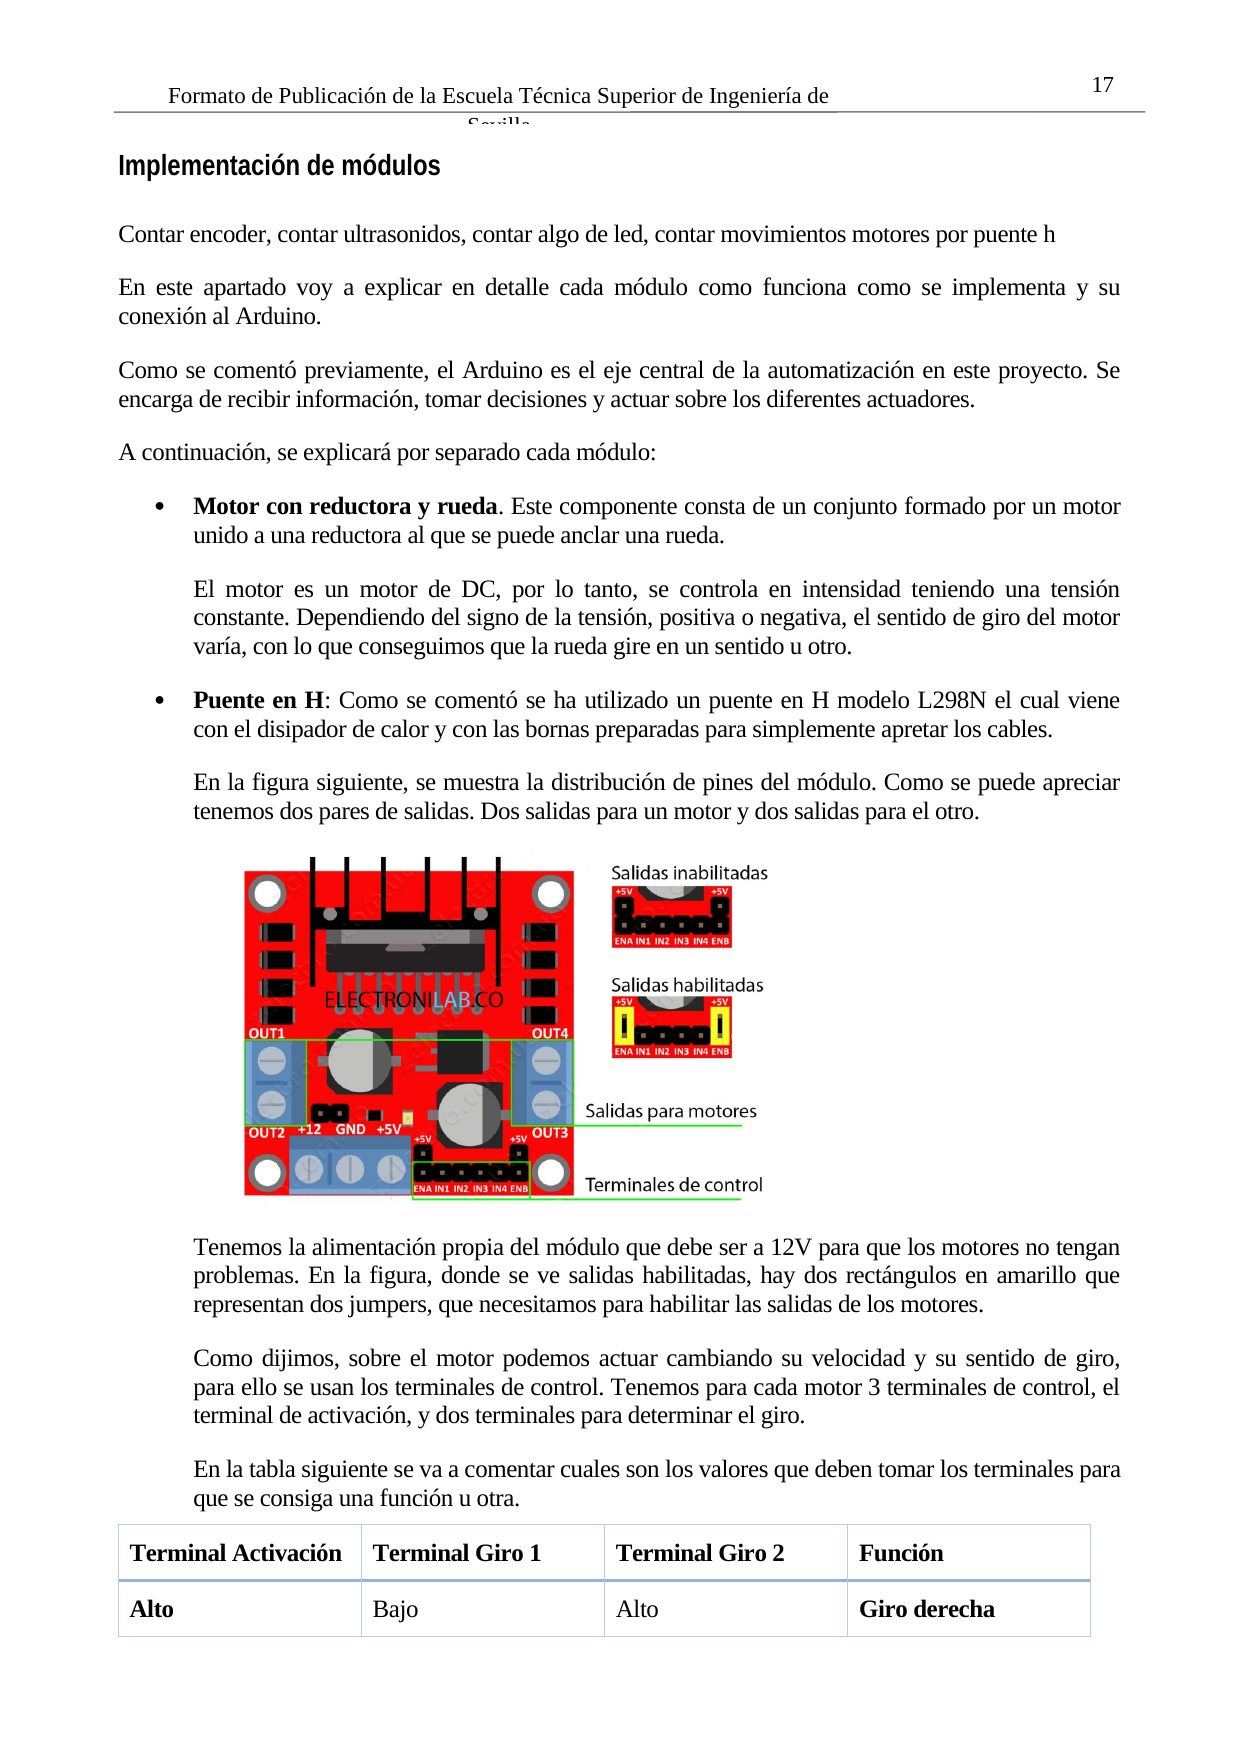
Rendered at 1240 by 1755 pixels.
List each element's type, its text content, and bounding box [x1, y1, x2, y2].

table_header Terminal Activación [119, 1525, 361, 1579]
text Como se comentó previamente, el Arduino es el eje central de la automatización en este proyecto. Se encarga de recibir información, tomar decisiones y actuar sobre los diferentes actuadores. [118, 355, 1121, 412]
subtitle Implementación de módulos [118, 148, 1122, 181]
table_cell Alto [605, 1582, 847, 1636]
table_cell Giro derecha [848, 1582, 1090, 1636]
table_cell Bajo [362, 1582, 604, 1636]
list Motor con reductora y rueda. Este componente consta de un conjunto formado por un motor unido a una reductora al que se puede anclar una rueda. [156, 491, 1121, 549]
table_header Terminal Giro 1 [362, 1525, 604, 1579]
list Tenemos la alimentación propia del módulo que debe ser a 12V para que los motores no tengan problemas. En la figura, donde se ve salidas habilitadas, hay dos rectángulos en amarillo que representan dos jumpers, que necesitamos para habilitar las salidas de los motores. [193, 1232, 1121, 1318]
text El motor es un motor de DC, por lo tanto, se controla en intensidad teniendo una tensión constante. Dependiendo del signo de la tensión, positiva o negativa, el sentido de giro del motor varía, con lo que conseguimos que la rueda gire en un sentido u otro. [193, 574, 1121, 660]
list Como dijimos, sobre el motor podemos actuar cambiando su velocidad y su sentido de giro, para ello se usan los terminales de control. Tenemos para cada motor 3 terminales de control, el terminal de activación, y dos terminales para determinar el giro. [193, 1343, 1121, 1429]
table_header Terminal Giro 2 [605, 1525, 847, 1579]
text A continuación, se explicará por separado cada módulo: [118, 437, 1121, 466]
list Puente en H: Como se comentó se ha utilizado un puente en H modelo L298N el cual viene con el disipador de calor y con las bornas preparadas para simplemente apretar los cables. [156, 685, 1121, 742]
text Contar encoder, contar ultrasonidos, contar algo de led, contar movimientos motores por puente h [118, 219, 1121, 247]
list En la tabla siguiente se va a comentar cuales son los valores que deben tomar los terminales para que se consiga una función u otra. [193, 1454, 1121, 1512]
text En este apartado voy a explicar en detalle cada módulo como funciona como se implementa y su conexión al Arduino. [118, 272, 1121, 330]
table_header Función [848, 1525, 1090, 1579]
list En la figura siguiente, se muestra la distribución de pines del módulo. Como se puede apreciar tenemos dos pares de salidas. Dos salidas para un motor y dos salidas para el otro. [193, 767, 1121, 825]
table_cell Alto [119, 1582, 361, 1636]
